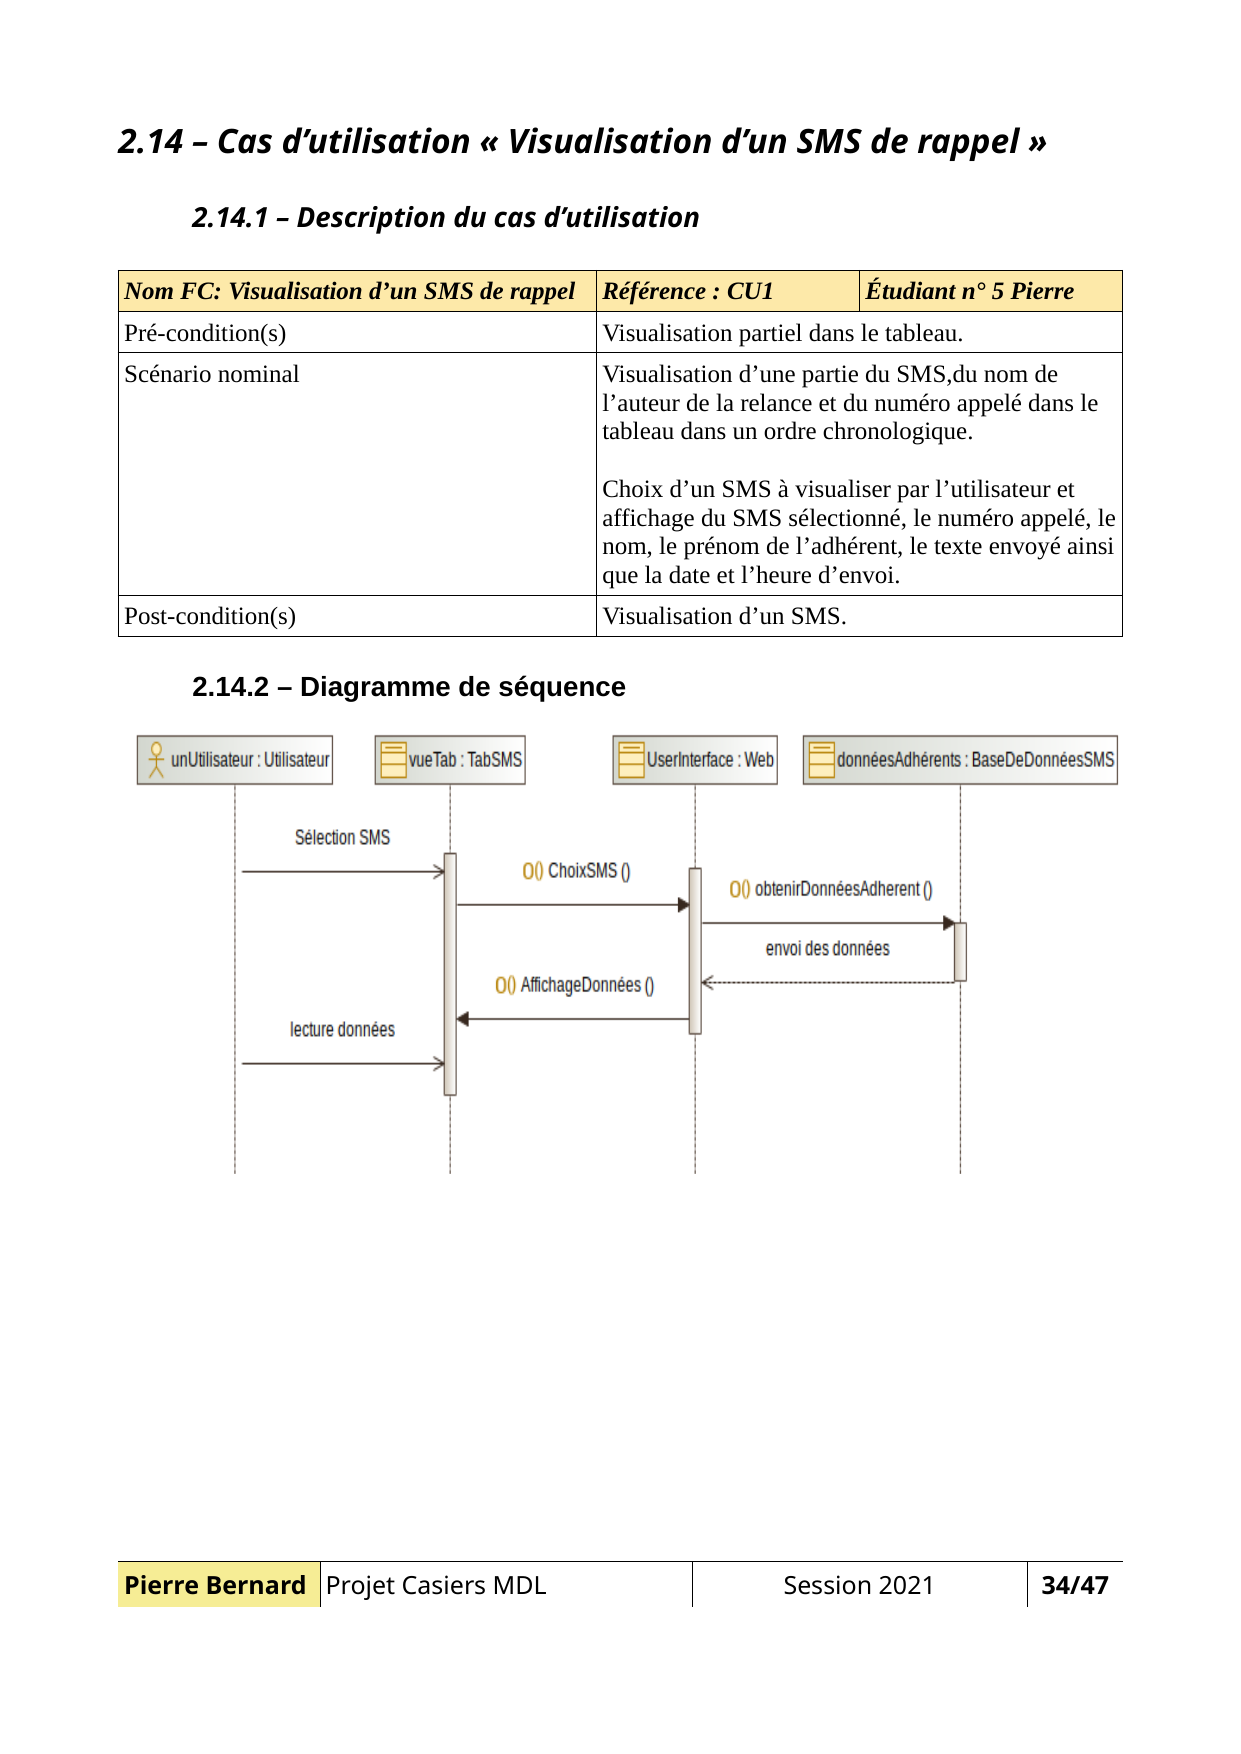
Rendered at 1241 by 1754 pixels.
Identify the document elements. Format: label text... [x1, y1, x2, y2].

table_cell Visualisation partiel dans le tableau. [597, 312, 1122, 352]
table_cell Pré-condition(s) [119, 312, 596, 352]
table_cell Visualisation d’une partie du SMS,du nom de l’auteur de la relance et du numéro appelé dans le tableau dans un ordre chronologique. Choix d’un SMS à visualiser par l’utilisateur et affichage du SMS sélectionné, le numéro appelé, le nom, le prénom de l’adhérent, le texte envoyé ainsi que la date et l’heure d’envoi. [597, 353, 1122, 595]
subtitle 2.14.2 – Diagramme de séquence [118, 670, 1122, 702]
table_header Référence : CU1 [597, 271, 859, 311]
table_cell Post-condition(s) [119, 596, 596, 636]
table_header Étudiant n° 5 Pierre [860, 271, 1122, 311]
table_cell Visualisation d’un SMS. [597, 596, 1122, 636]
subtitle 2.14 – Cas d’utilisation « Visualisation d’un SMS de rappel » [118, 118, 1122, 164]
picture [126, 719, 1130, 1174]
table_header Nom FC: Visualisation d’un SMS de rappel [119, 271, 596, 311]
table_cell Scénario nominal [119, 353, 596, 595]
subtitle 2.14.1 – Description du cas d’utilisation [118, 198, 1122, 236]
